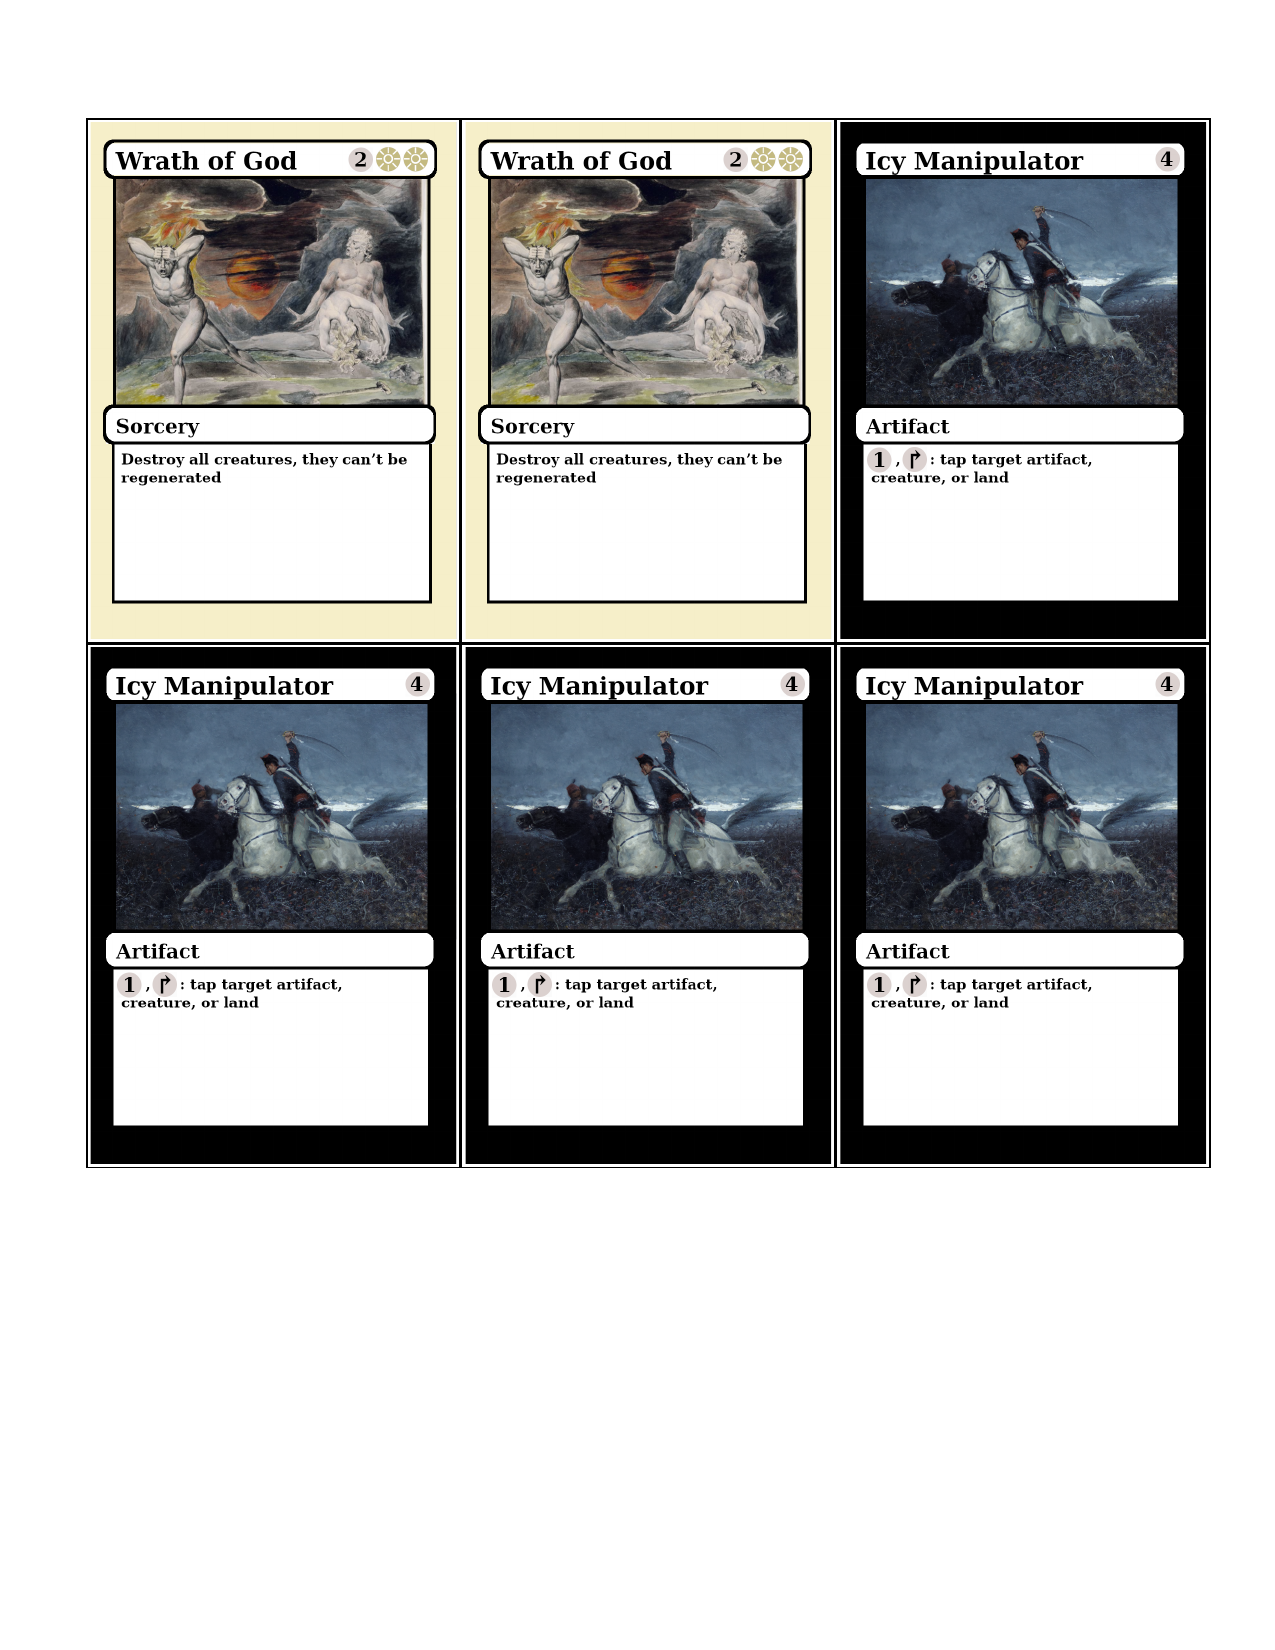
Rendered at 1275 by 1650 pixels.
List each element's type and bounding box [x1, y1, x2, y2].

picture [840, 122, 1207, 639]
picture [465, 122, 832, 639]
picture [840, 647, 1207, 1164]
picture [465, 647, 832, 1164]
picture [90, 122, 457, 639]
picture [90, 647, 457, 1164]
